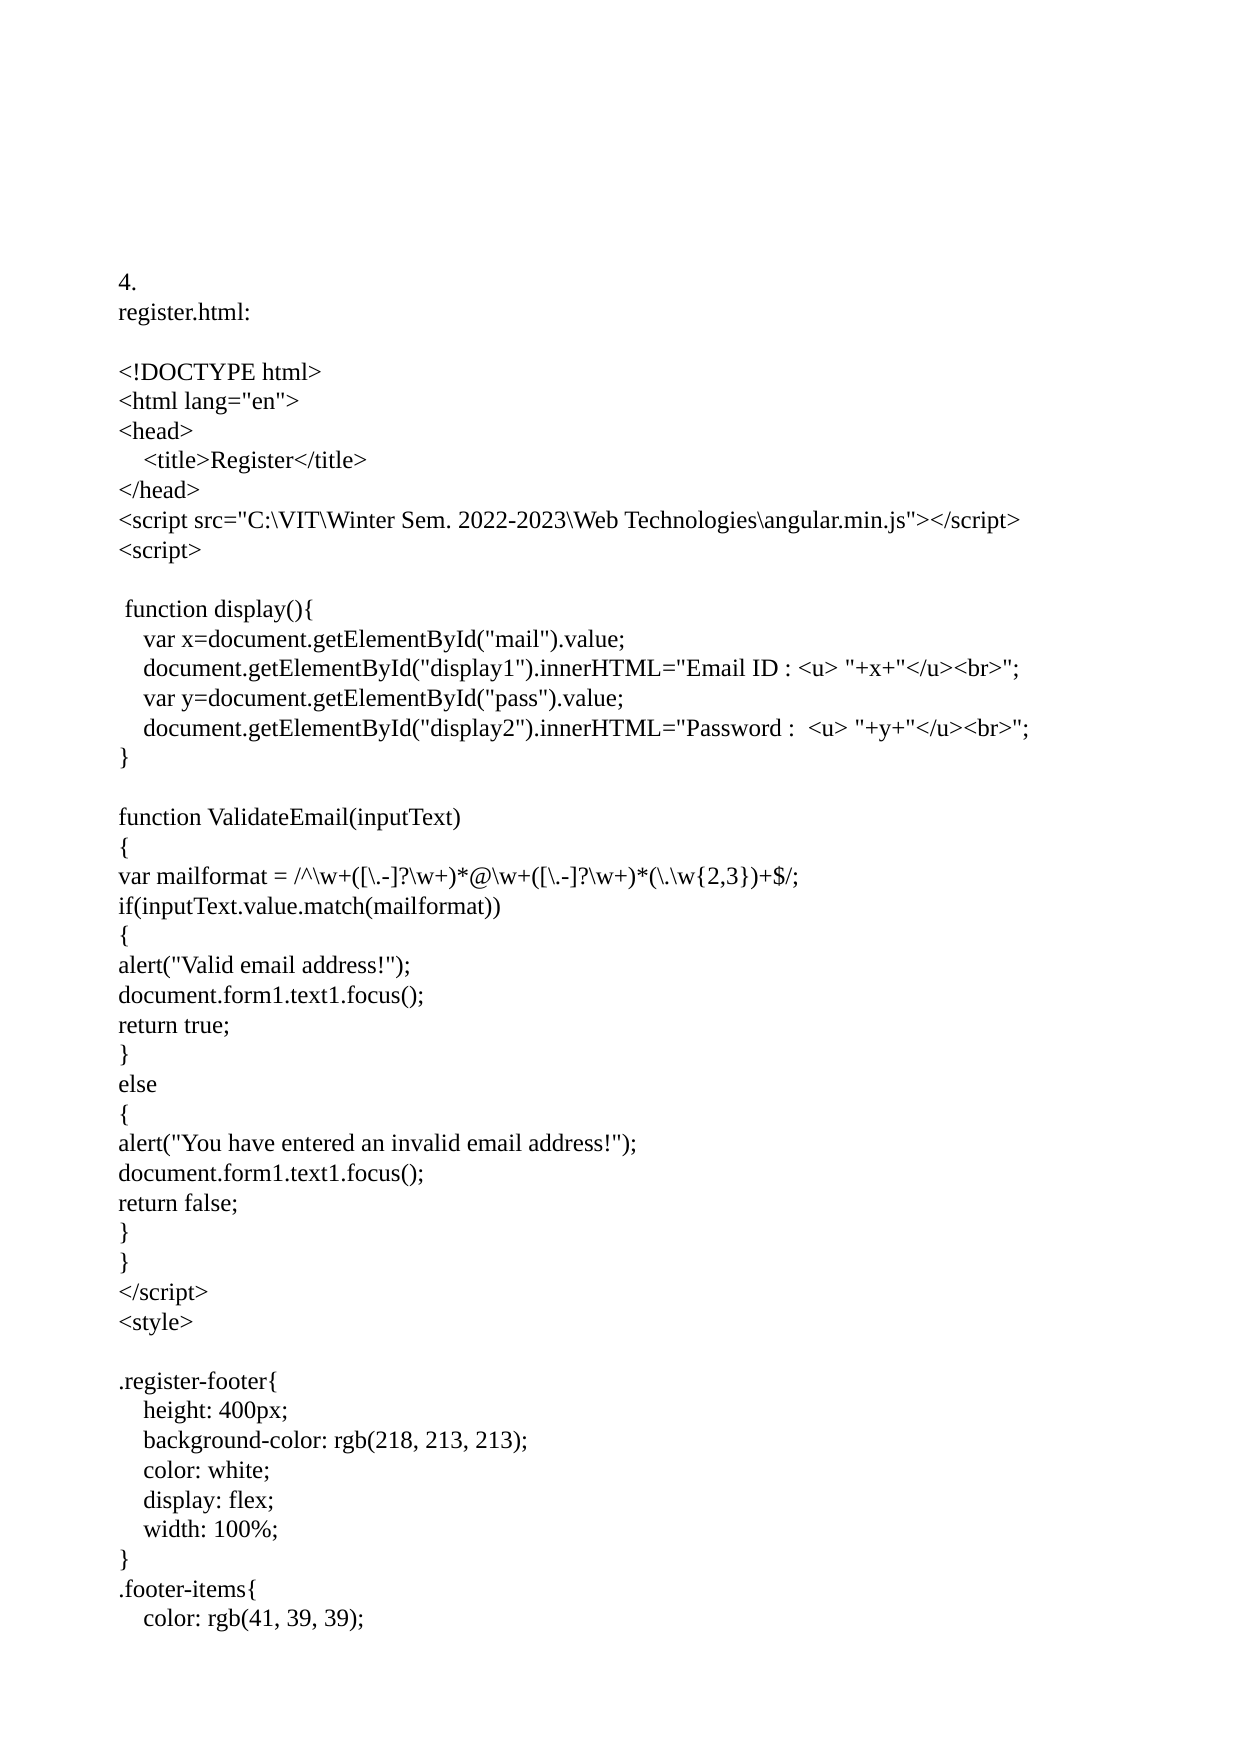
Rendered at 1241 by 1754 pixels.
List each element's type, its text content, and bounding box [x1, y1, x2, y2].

text color: white; [118, 1454, 1122, 1484]
text return false; [118, 1187, 1122, 1217]
text .footer-items{ [118, 1573, 1122, 1602]
text <html lang="en"> [118, 385, 1122, 415]
text } [118, 1246, 1122, 1276]
text document.form1.text1.focus(); [118, 979, 1122, 1009]
text document.form1.text1.focus(); [118, 1157, 1122, 1187]
text { [118, 1098, 1122, 1127]
text function display(){ [118, 593, 1122, 623]
text } [118, 1217, 1122, 1246]
text document.getElementById("display1").innerHTML="Email ID : <u> "+x+"</u><br>"; [118, 652, 1122, 682]
text <script src="C:\VIT\Winter Sem. 2022-2023\Web Technologies\angular.min.js"></script> [118, 504, 1122, 534]
text alert("Valid email address!"); [118, 949, 1122, 979]
text { [118, 920, 1122, 949]
text var mailformat = /^\w+([\.-]?\w+)*@\w+([\.-]?\w+)*(\.\w{2,3})+$/; [118, 860, 1122, 890]
text if(inputText.value.match(mailformat)) [118, 890, 1122, 920]
text } [118, 1038, 1122, 1068]
text width: 100%; [118, 1513, 1122, 1543]
text <script> [118, 534, 1122, 563]
text document.getElementById("display2").innerHTML="Password : <u> "+y+"</u><br>"; [118, 712, 1122, 742]
text height: 400px; [118, 1395, 1122, 1424]
text .register-footer{ [118, 1365, 1122, 1395]
text display: flex; [118, 1484, 1122, 1513]
text } [118, 742, 1122, 771]
text var x=document.getElementById("mail").value; [118, 623, 1122, 652]
text <style> [118, 1306, 1122, 1335]
text { [118, 831, 1122, 860]
text </head> [118, 474, 1122, 504]
text </script> [118, 1276, 1122, 1306]
text color: rgb(41, 39, 39); [118, 1602, 1122, 1632]
text var y=document.getElementById("pass").value; [118, 682, 1122, 712]
text register.html: [118, 296, 1122, 326]
text return true; [118, 1009, 1122, 1038]
text <head> [118, 415, 1122, 445]
text background-color: rgb(218, 213, 213); [118, 1424, 1122, 1454]
text <title>Register</title> [118, 445, 1122, 474]
text } [118, 1543, 1122, 1573]
text <!DOCTYPE html> [118, 356, 1122, 385]
text else [118, 1068, 1122, 1098]
text function ValidateEmail(inputText) [118, 801, 1122, 831]
text alert("You have entered an invalid email address!"); [118, 1127, 1122, 1157]
text 4. [118, 267, 1122, 296]
